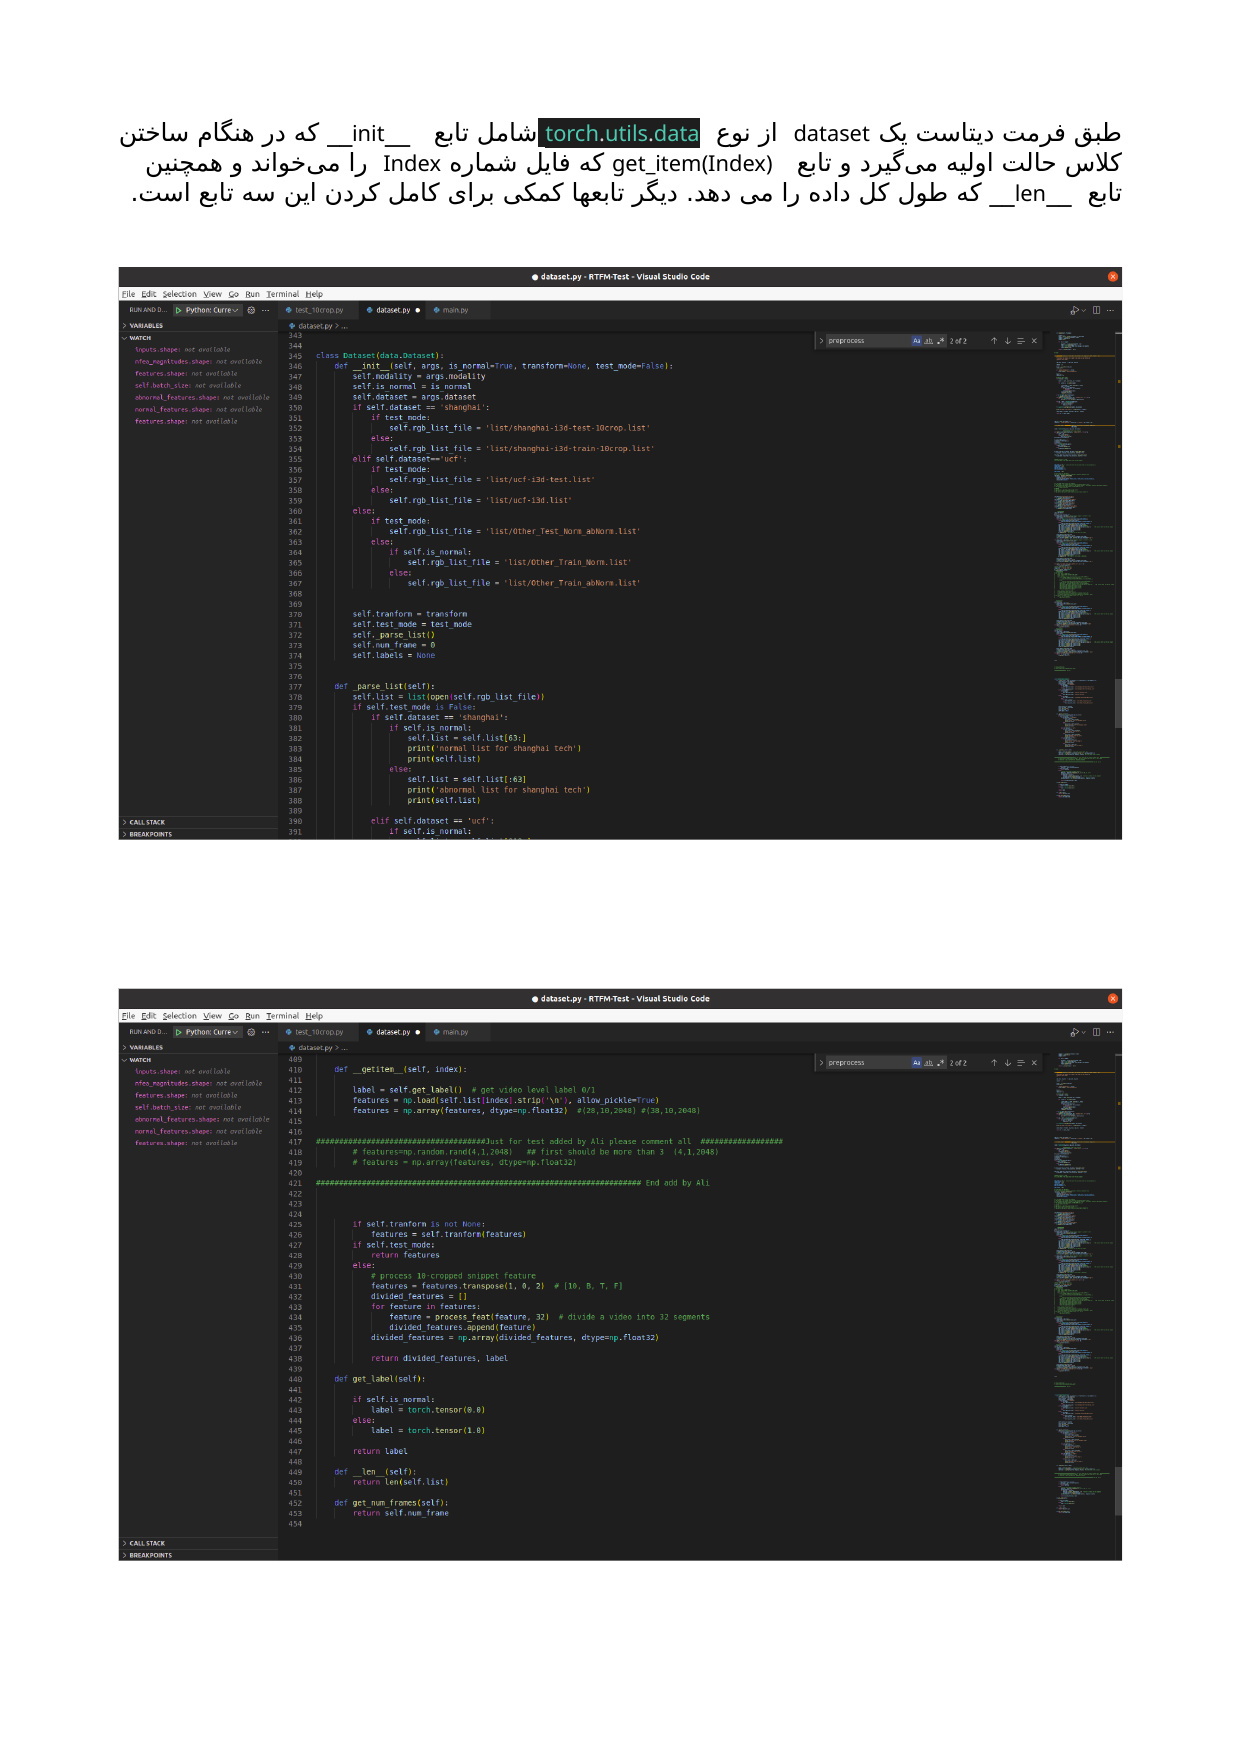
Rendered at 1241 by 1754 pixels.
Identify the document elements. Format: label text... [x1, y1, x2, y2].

picture [118, 267, 1123, 840]
picture [118, 988, 1123, 1561]
text طبق فرمت دیتاست یک dataset از نوع torch.utils.data شامل تابع __init__ که در هنگام ساختن کلاس حالت اولیه می‌گیرد و تابع get_item(Index) که فایل شماره Index را می‌خواند و همچنین تابع __len__ که طول کل داده را می دهد. دیگر تابعها کمکی برای کامل کردن این سه تابع است. [118, 118, 1122, 207]
